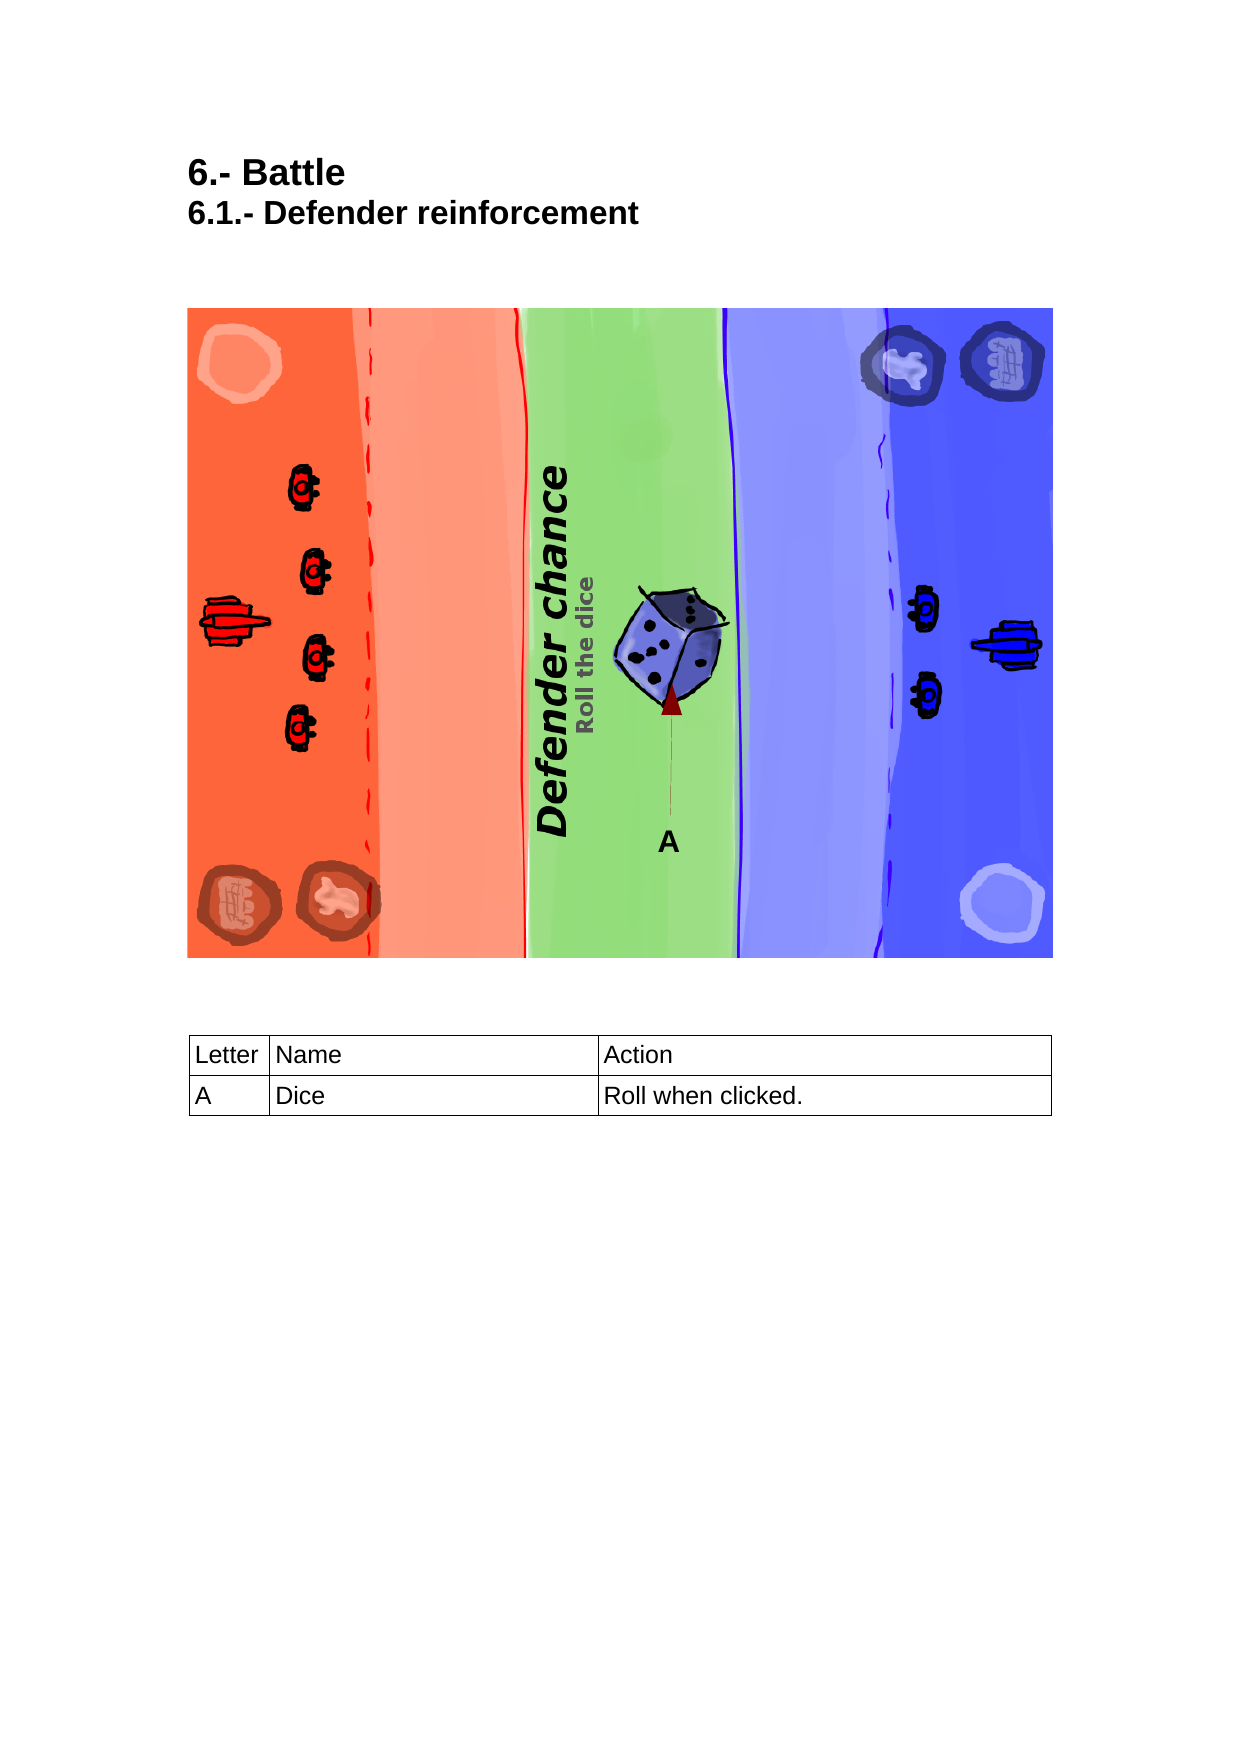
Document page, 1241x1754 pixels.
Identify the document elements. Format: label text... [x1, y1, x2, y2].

table_cell A [190, 1076, 269, 1115]
picture [187, 308, 1053, 958]
text 6.1.- Defender reinforcement [187, 193, 1053, 232]
table_header Letter [190, 1036, 269, 1075]
table_header Action [599, 1036, 1051, 1075]
table_cell Dice [270, 1076, 598, 1115]
table_cell Roll when clicked. [599, 1076, 1051, 1115]
table_header Name [270, 1036, 598, 1075]
text 6.- Battle [187, 150, 1053, 193]
